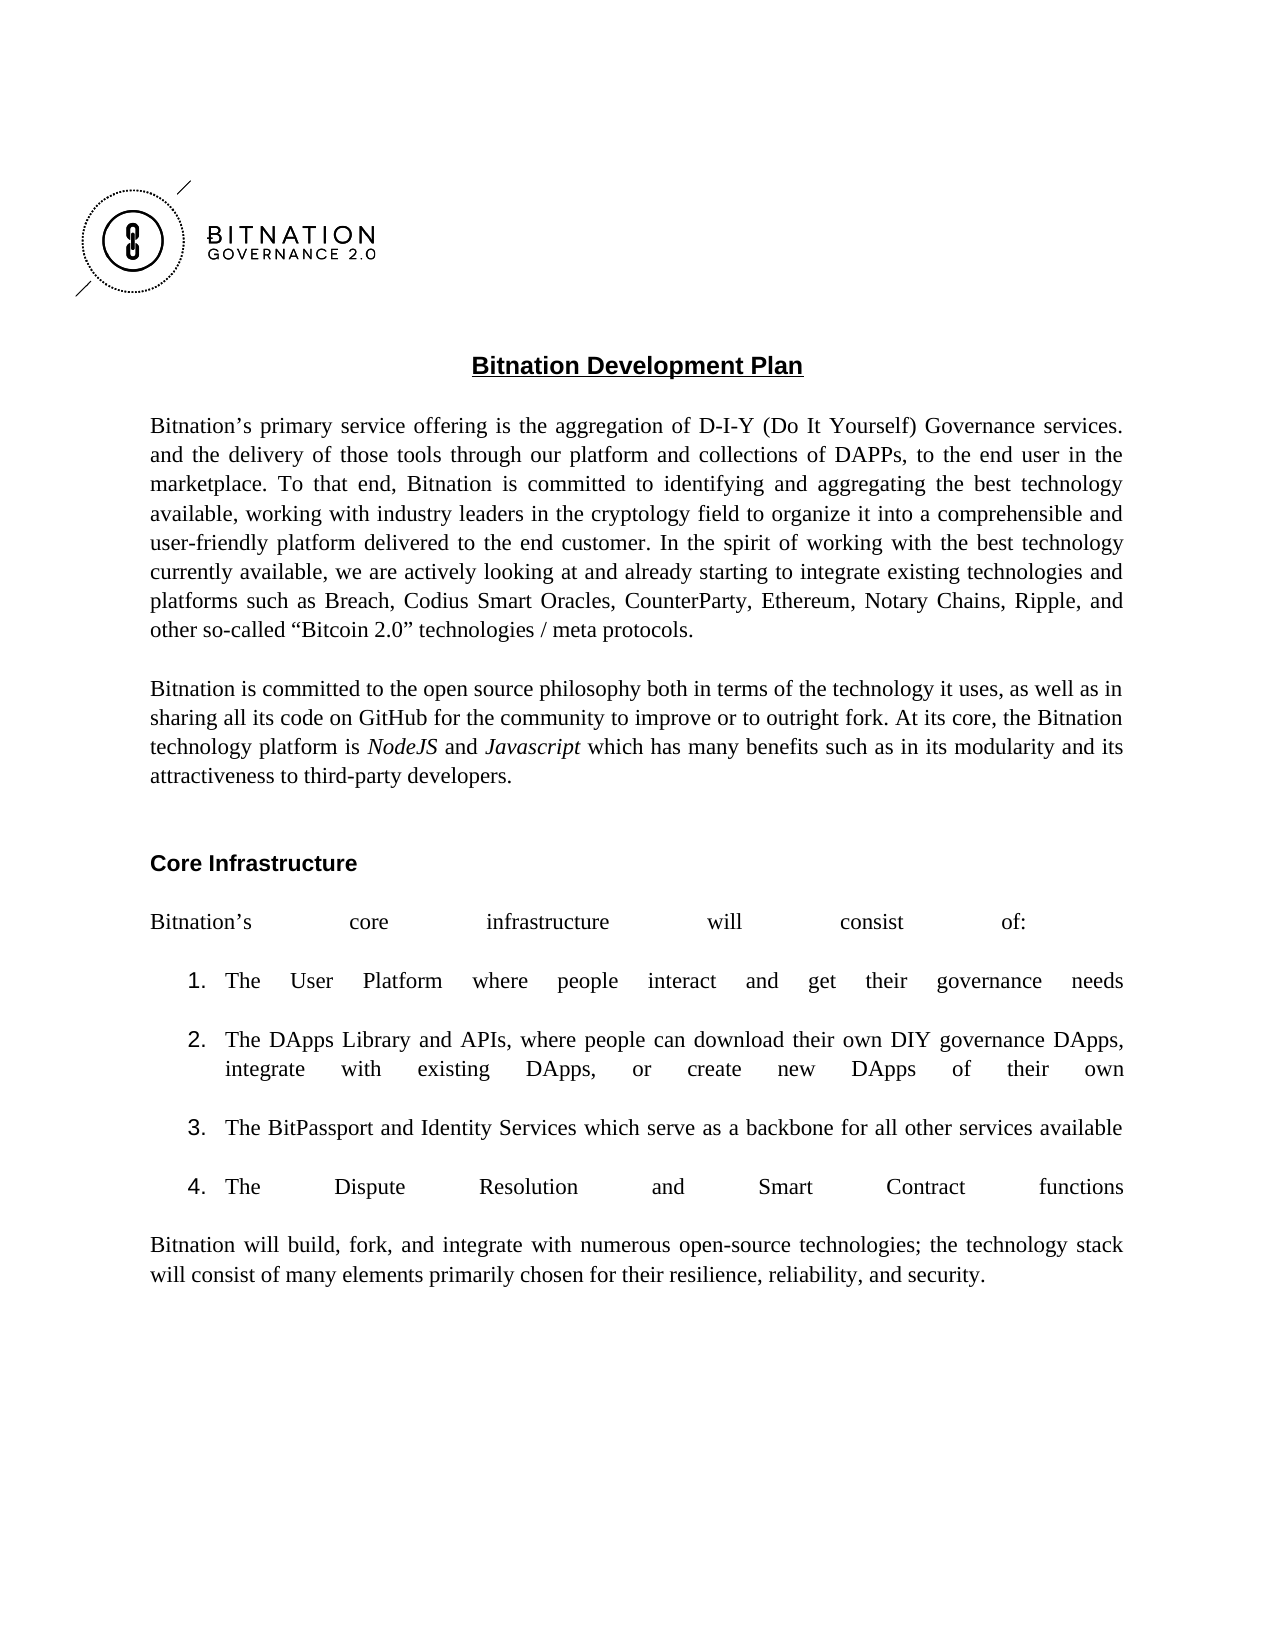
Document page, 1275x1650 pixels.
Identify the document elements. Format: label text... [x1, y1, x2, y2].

list The DApps Library and APIs, where people can download their own DIY governance DApps, integrate with existing DApps, or create new DApps of their own [187, 1027, 1125, 1111]
text Bitnation is committed to the open source philosophy both in terms of the technology it uses, as well as in sharing all its code on GitHub for the community to improve or to outright fork. At its core, the Bitnation technology platform is NodeJS and Javascript which has many benefits such as in its modularity and its attractiveness to third-party developers. [150, 676, 1125, 788]
text Core Infrastructure [150, 851, 1125, 876]
list The BitPassport and Identity Services which serve as a backbone for all other services available [187, 1115, 1125, 1170]
list The User Platform where people interact and get their governance needs [187, 968, 1125, 1023]
list The Dispute Resolution and Smart Contract functions [187, 1173, 1125, 1229]
picture [43, 150, 431, 329]
text Bitnation’s core infrastructure will consist of: [150, 909, 1125, 964]
text Bitnation will build, fork, and integrate with numerous open-source technologies; the technology stack will consist of many elements primarily chosen for their resilience, reliability, and security. [150, 1232, 1125, 1287]
text Bitnation’s primary service offering is the aggregation of D-I-Y (Do It Yourself) Governance services. and the delivery of those tools through our platform and collections of DAPPs, to the end user in the marketplace. To that end, Bitnation is committed to identifying and aggregating the best technology available, working with industry leaders in the cryptology field to organize it into a comprehensible and user-friendly platform delivered to the end customer. In the spirit of working with the best technology currently available, we are actively looking at and already starting to integrate existing technologies and platforms such as Breach, Codius Smart Oracles, CounterParty, Ethereum, Notary Chains, Ripple, and other so-called “Bitcoin 2.0” technologies / meta protocols. [150, 413, 1125, 643]
text Bitnation Development Plan [150, 150, 1125, 380]
